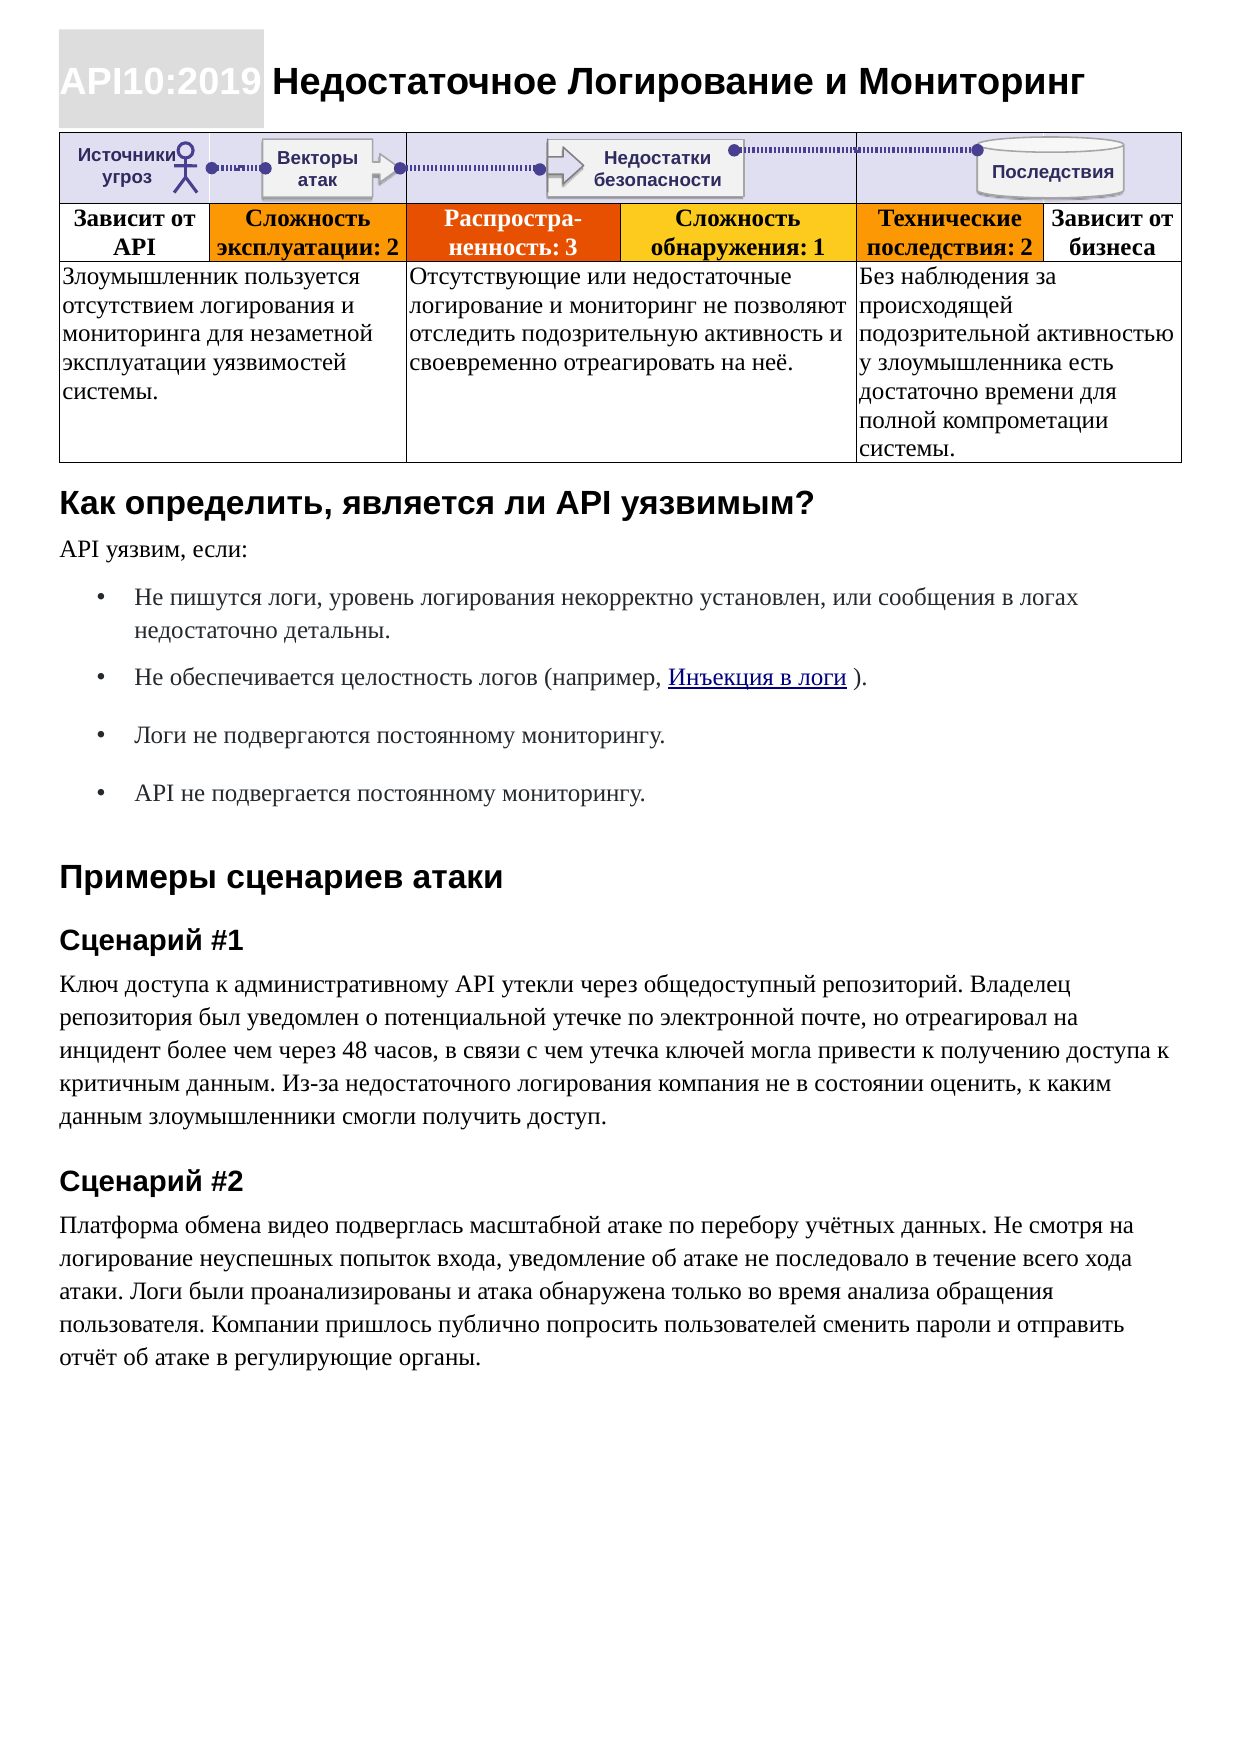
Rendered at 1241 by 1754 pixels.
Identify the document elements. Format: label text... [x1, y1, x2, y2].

table_header [1044, 133, 1181, 203]
list Логи не подвергаются постоянному мониторингу. [97, 721, 1181, 749]
text Платформа обмена видео подверглась масштабной атаке по перебору учётных данных. Не смотря на логирование неуспешных попыток входа, уведомление об атаке не последовало в течение всего хода атаки. Логи были проанализированы и атака обнаружена только во время анализа обращения пользователя. Компании пришлось публично попросить пользователей сменить пароли и отправить отчёт об атаке в регулирующие органы. [59, 1210, 1181, 1371]
table_cell Отсутствующие или недостаточные логирование и мониторинг не позволяют отследить подозрительную активность и своевременно отреагировать на неё. [407, 262, 856, 462]
table_cell Распростра-ненность: 3 [407, 204, 620, 261]
table_header [620, 133, 856, 203]
table_cell Злоумышленник пользуется отсутствием логирования и мониторинга для незаметной эксплуатации уязвимостей системы. [60, 262, 406, 462]
table_header [60, 133, 209, 203]
table_cell Сложность обнаружения: 1 [621, 204, 856, 261]
table_cell Зависит от API [60, 204, 209, 261]
table_cell Зависит от бизнеса [1044, 204, 1181, 261]
list API не подвергается постоянному мониторингу. [97, 778, 1181, 807]
table_header [407, 133, 620, 203]
subtitle Как определить, является ли API уязвимым? [59, 483, 1181, 522]
table_header [210, 133, 406, 203]
table_cell Сложность эксплуатации: 2 [210, 204, 406, 261]
subtitle Сценарий #1 [59, 923, 1181, 957]
table_cell Технические последствия: 2 [857, 204, 1043, 261]
text API уязвим, если: [59, 534, 1181, 563]
subtitle Сценарий #2 [59, 1164, 1181, 1197]
table_header [857, 133, 1043, 203]
text Ключ доступа к административному API утекли через общедоступный репозиторий. Владелец репозитория был уведомлен о потенциальной утечке по электронной почте, но отреагировал на инцидент более чем через 48 часов, в связи с чем утечка ключей могла привести к получению доступа к критичным данным. Из-за недостаточного логирования компания не в состоянии оценить, к каким данным злоумышленники смогли получить доступ. [59, 969, 1181, 1130]
list Не пишутся логи, уровень логирования некорректно установлен, или сообщения в логах недостаточно детальны. [97, 582, 1181, 644]
table_cell Без наблюдения за происходящей подозрительной активностью у злоумышленника есть достаточно времени для полной компрометации системы. [857, 262, 1181, 462]
list Не обеспечивается целостность логов (например, Инъекция в логи ). [97, 662, 1181, 691]
subtitle Примеры сценариев атаки [59, 857, 1181, 896]
